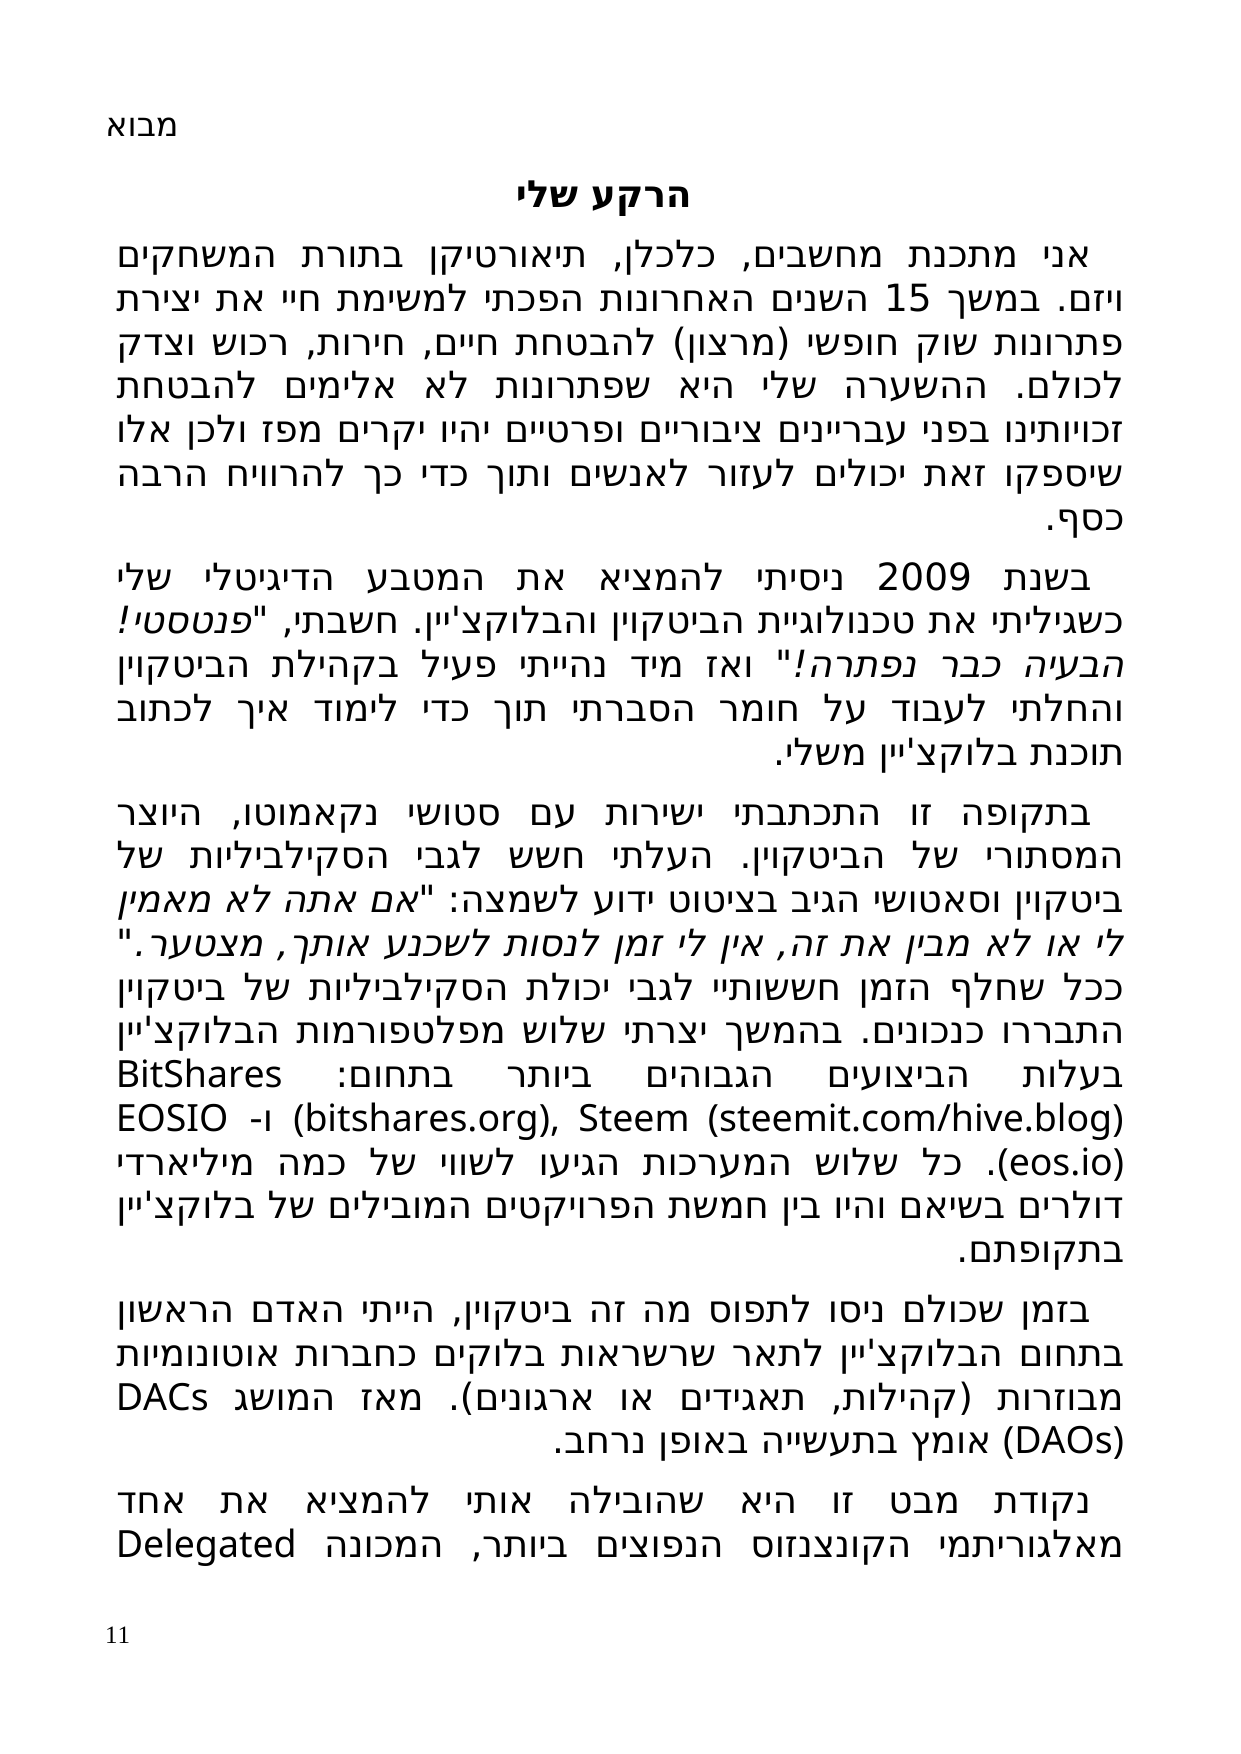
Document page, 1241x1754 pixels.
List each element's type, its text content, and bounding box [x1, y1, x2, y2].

text בזמן שכולם ניסו לתפוס מה זה ביטקוין, הייתי האדם הראשון בתחום הבלוקצ'יין לתאר שרשראות בלוקים כחברות אוטונומיות מבוזרות (קהילות, תאגידים או ארגונים). מאז המושג DACs (DAOs) אומץ בתעשייה באופן נרחב. [116, 1287, 1124, 1462]
text נקודת מבט זו היא שהובילה אותי להמציא את אחד מאלגוריתמי הקונצנזוס הנפוצים ביותר, המכונה Delegated Proof of Stake (DPOS). [116, 1479, 1124, 1566]
text בתקופה זו התכתבתי ישירות עם סטושי נקאמוטו, היוצר המסתורי של הביטקוין. העלתי חשש לגבי הסקילביליות של ביטקוין וסאטושי הגיב בציטוט ידוע לשמצה: "אם אתה לא מאמין לי או לא מבין את זה, אין לי זמן לנסות לשכנע אותך, מצטער." ככל שחלף הזמן חששותיי לגבי יכולת הסקילביליות של ביטקוין התבררו כנכונים. בהמשך יצרתי שלוש מפלטפורמות הבלוקצ'יין בעלות הביצועים הגבוהים ביותר בתחום: BitShares (bitshares.org), Steem (steemit.com/hive.blog) ו- EOSIO (eos.io). כל שלוש המערכות הגיעו לשווי של כמה מיליארדי דולרים בשיאם והיו בין חמשת הפרויקטים המובילים של בלוקצ'יין בתקופתם. [116, 790, 1124, 1271]
text בשנת 2009 ניסיתי להמציא את המטבע הדיגיטלי שלי כשגיליתי את טכנולוגיית הביטקוין והבלוקצ'יין. חשבתי, "פנטסטי! הבעיה כבר נפתרה!" ואז מיד נהייתי פעיל בקהילת הביטקוין והחלתי לעבוד על חומר הסברתי תוך כדי לימוד איך לכתוב תוכנת בלוקצ'יין משלי. [116, 555, 1124, 774]
subtitle הרקע שלי [116, 172, 1124, 216]
text אני מתכנת מחשבים, כלכלן, תיאורטיקן בתורת המשחקים ויזם. במשך 15 השנים האחרונות הפכתי למשימת חיי את יצירת פתרונות שוק חופשי (מרצון) להבטחת חיים, חירות, רכוש וצדק לכולם. ההשערה שלי היא שפתרונות לא אלימים להבטחת זכויותינו בפני עבריינים ציבוריים ופרטיים יהיו יקרים מפז ולכן אלו שיספקו זאת יכולים לעזור לאנשים ותוך כדי כך להרוויח הרבה כסף. [116, 232, 1124, 539]
